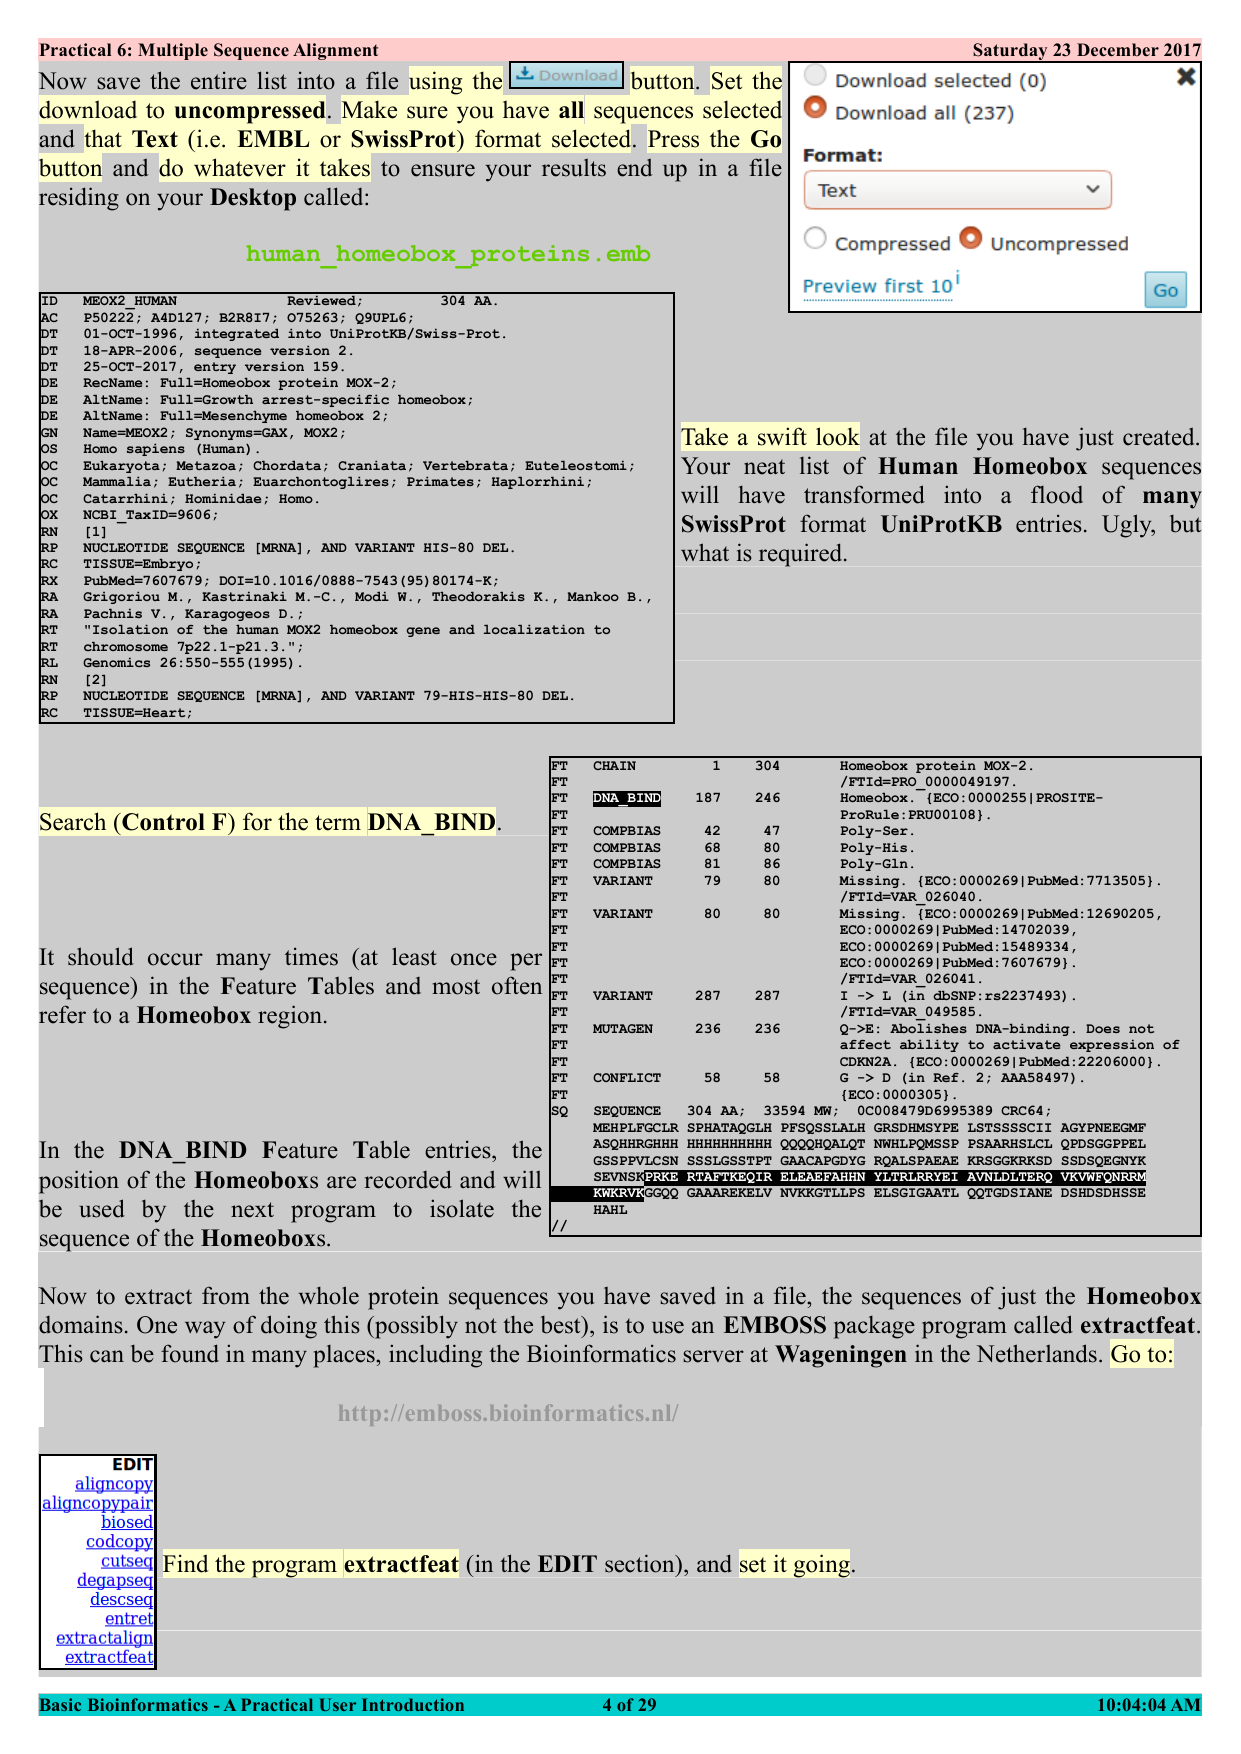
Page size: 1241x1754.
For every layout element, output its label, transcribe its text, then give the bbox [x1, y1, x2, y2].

picture [41, 1456, 154, 1668]
text RN [2] [41, 672, 673, 689]
text RT chromosome 7p22.1-p21.3."; [41, 639, 673, 656]
text OS Homo sapiens (Human). [41, 442, 673, 458]
text GN Name=MEOX2; Synonyms=GAX, MOX2; [41, 425, 673, 442]
text DE AltName: Full=Mesenchyme homeobox 2; [41, 409, 673, 425]
text FT affect ability to activate expression of [551, 1038, 1200, 1054]
text DT 18-APR-2006, sequence version 2. [41, 343, 673, 359]
text human_homeobox_proteins.emb [38, 240, 788, 269]
text // [551, 1219, 1200, 1235]
text ID MEOX2_HUMAN Reviewed; 304 AA. [41, 294, 673, 310]
text DE RecName: Full=Homeobox protein MOX-2; [41, 376, 673, 392]
text GSSPPVLCSN SSSLGSSTPT GAACAPGDYG RQALSPAEAE KRSGGKRKSD SSDSQEGNYK [551, 1153, 1200, 1169]
text OC Catarrhini; Hominidae; Homo. [41, 491, 673, 508]
text AC P50222; A4D127; B2R8I7; O75263; Q9UPL6; [41, 310, 673, 327]
text HAHL [551, 1202, 1200, 1219]
text RA Pachnis V., Karagogeos D.; [41, 606, 673, 623]
picture [511, 63, 622, 87]
text SEVNSKPRKE RTAFTKEQIR ELEAEFAHHN YLTRLRRYEI AVNLDLTERQ VKVWFQNRRM [551, 1169, 1200, 1186]
text RP NUCLEOTIDE SEQUENCE [MRNA], AND VARIANT HIS-80 DEL. [41, 541, 673, 557]
text FT ProRule:PRU00108}. [551, 807, 1200, 824]
text FT /FTId=PRO_0000049197. [551, 774, 1200, 791]
text OC Eukaryota; Metazoa; Chordata; Craniata; Vertebrata; Euteleostomi; [41, 458, 673, 475]
text DT 25-OCT-2017, entry version 159. [41, 359, 673, 376]
text FT VARIANT 80 80 Missing. {ECO:0000269|PubMed:12690205, [551, 906, 1200, 923]
text OC Mammalia; Eutheria; Euarchontoglires; Primates; Haplorrhini; [41, 475, 673, 491]
text Find the program extractfeat (in the EDIT section), and set it going. [157, 1549, 1202, 1578]
text FT ECO:0000269|PubMed:14702039, [551, 923, 1200, 939]
text KWKRVKGGQQ GAAAREKELV NVKKGTLLPS ELSGIGAATL QQTGDSIANE DSHDSDHSSE [551, 1186, 1200, 1202]
text Search (Control F) for the term DNA_BIND. [38, 807, 548, 836]
text RT "Isolation of the human MOX2 homeobox gene and localization to [41, 623, 673, 639]
text FT CDKN2A. {ECO:0000269|PubMed:22206000}. [551, 1054, 1200, 1071]
text Take a swift look at the file you have just created. Your neat list of Human Homeobox sequences will have transformed into a flood of many SwissProt format UniProtKB entries. Ugly, but what is required. [675, 422, 1202, 567]
text DE AltName: Full=Growth arrest-specific homeobox; [41, 392, 673, 409]
text ASQHHRGHHH HHHHHHHHHH QQQQHQALQT NWHLPQMSSP PSAARHSLCL QPDSGGPPEL [551, 1137, 1200, 1153]
text FT DNA_BIND 187 246 Homeobox. {ECO:0000255|PROSITE- [551, 791, 1200, 807]
text RL Genomics 26:550-555(1995). [41, 656, 673, 672]
text FT COMPBIAS 68 80 Poly-His. [551, 840, 1200, 857]
text FT CHAIN 1 304 Homeobox protein MOX-2. [551, 758, 1200, 774]
text FT /FTId=VAR_026040. [551, 890, 1200, 906]
text FT CONFLICT 58 58 G -> D (in Ref. 2; AAA58497). [551, 1071, 1200, 1087]
text RC TISSUE=Embryo; [41, 557, 673, 573]
text FT {ECO:0000305}. [551, 1087, 1200, 1104]
text Now to extract from the whole protein sequences you have saved in a file, the sequences of just the Homeobox domains. One way of doing this (possibly not the best), is to use an EMBOSS package program called extractfeat. This can be found in many places, including the Bioinformatics server at Wageningen in the Netherlands. Go to: [38, 1281, 1202, 1368]
text FT MUTAGEN 236 236 Q->E: Abolishes DNA-binding. Does not [551, 1021, 1200, 1038]
text DT 01-OCT-1996, integrated into UniProtKB/Swiss-Prot. [41, 327, 673, 343]
text FT /FTId=VAR_026041. [551, 972, 1200, 988]
text FT /FTId=VAR_049585. [551, 1005, 1200, 1021]
text http://emboss.bioinformatics.nl/ [44, 1398, 1202, 1427]
text OX NCBI_TaxID=9606; [41, 508, 673, 524]
text FT COMPBIAS 81 86 Poly-Gln. [551, 857, 1200, 873]
text FT VARIANT 79 80 Missing. {ECO:0000269|PubMed:7713505}. [551, 873, 1200, 890]
text RN [1] [41, 524, 673, 541]
text RP NUCLEOTIDE SEQUENCE [MRNA], AND VARIANT 79-HIS-HIS-80 DEL. [41, 689, 673, 705]
text FT ECO:0000269|PubMed:7607679}. [551, 956, 1200, 972]
text SQ SEQUENCE 304 AA; 33594 MW; 0C008479D6995389 CRC64; [551, 1104, 1200, 1120]
text FT VARIANT 287 287 I -> L (in dbSNP:rs2237493). [551, 988, 1200, 1005]
text Now save the entire list into a file using thebutton. Set the download to uncompressed. Make sure you have all sequences selected and that Text (i.e. EMBL or SwissProt) format selected. Press the Go button and do whatever it takes to ensure your results end up in a file residing on your Desktop called: [38, 61, 788, 211]
text In the DNA_BIND Feature Table entries, the position of the Homeoboxs are recorded and will be used by the next program to isolate the sequence of the Homeoboxs. [38, 1135, 1202, 1252]
text FT COMPBIAS 42 47 Poly-Ser. [551, 824, 1200, 840]
text RA Grigoriou M., Kastrinaki M.-C., Modi W., Theodorakis K., Mankoo B., [41, 590, 673, 606]
picture [790, 63, 1200, 311]
text FT ECO:0000269|PubMed:15489334, [551, 939, 1200, 956]
text RC TISSUE=Heart; [41, 705, 673, 722]
text RX PubMed=7607679; DOI=10.1016/0888-7543(95)80174-K; [41, 573, 673, 590]
text It should occur many times (at least once per sequence) in the Feature Tables and most often refer to a Homeobox region. [38, 942, 548, 1029]
text MEHPLFGCLR SPHATAQGLH PFSQSSLALH GRSDHMSYPE LSTSSSSCII AGYPNEEGMF [551, 1120, 1200, 1137]
